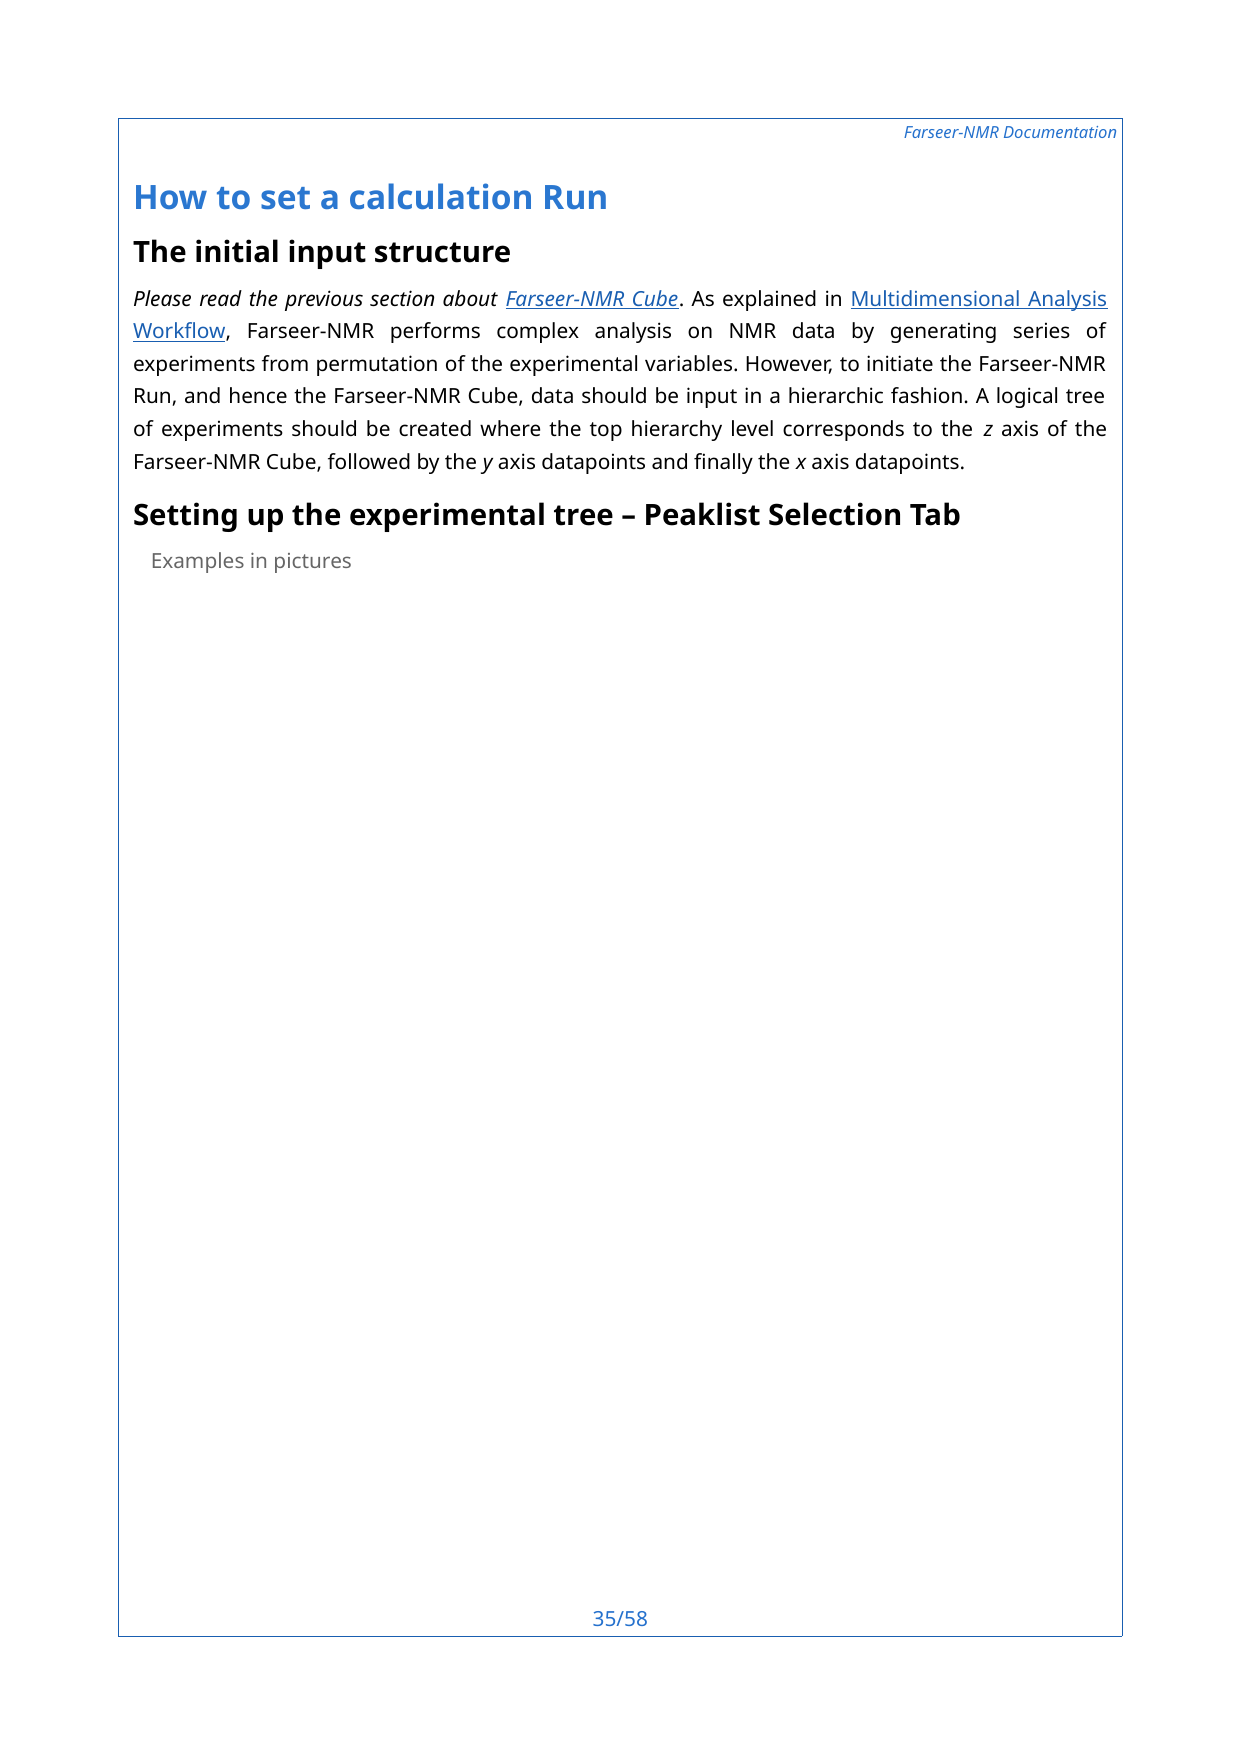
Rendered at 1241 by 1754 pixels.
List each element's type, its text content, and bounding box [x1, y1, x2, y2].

subtitle How to set a calculation Run [133, 173, 1119, 219]
subtitle The initial input structure [133, 231, 1119, 271]
text Please read the previous section about Farseer-NMR Cube. As explained in Multidimensional Analysis Workflow, Farseer-NMR performs complex analysis on NMR data by generating series of experiments from permutation of the experimental variables. However, to initiate the Farseer-NMR Run, and hence the Farseer-NMR Cube, data should be input in a hierarchic fashion. A logical tree of experiments should be created where the top hierarchy level corresponds to the z axis of the Farseer-NMR Cube, followed by the y axis datapoints and finally the x axis datapoints. [133, 284, 1107, 475]
text Examples in pictures [151, 546, 1113, 575]
subtitle Setting up the experimental tree – Peaklist Selection Tab [133, 494, 1119, 534]
